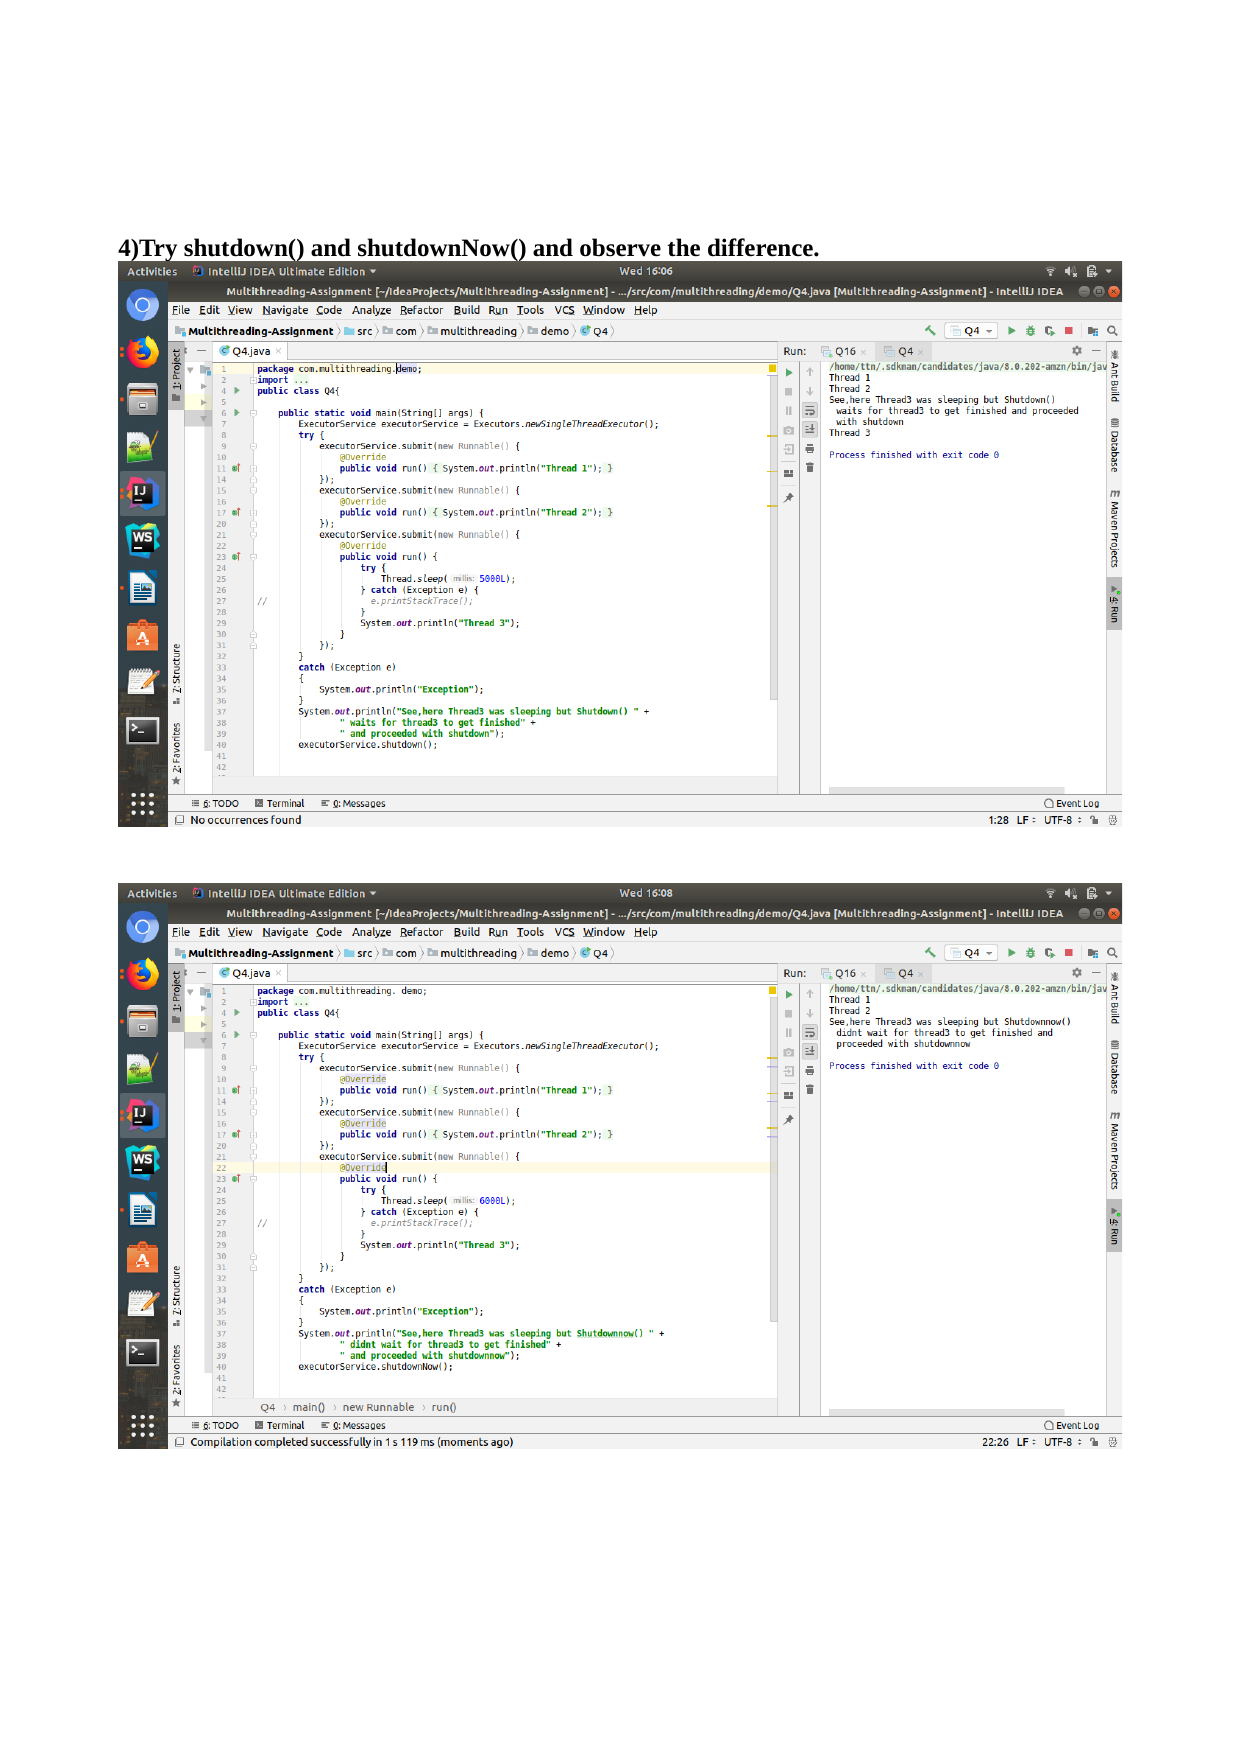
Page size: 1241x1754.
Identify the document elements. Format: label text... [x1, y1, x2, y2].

picture [118, 261, 1123, 827]
text 4)Try shutdown() and shutdownNow() and observe the difference. [118, 233, 1122, 261]
picture [118, 883, 1123, 1449]
